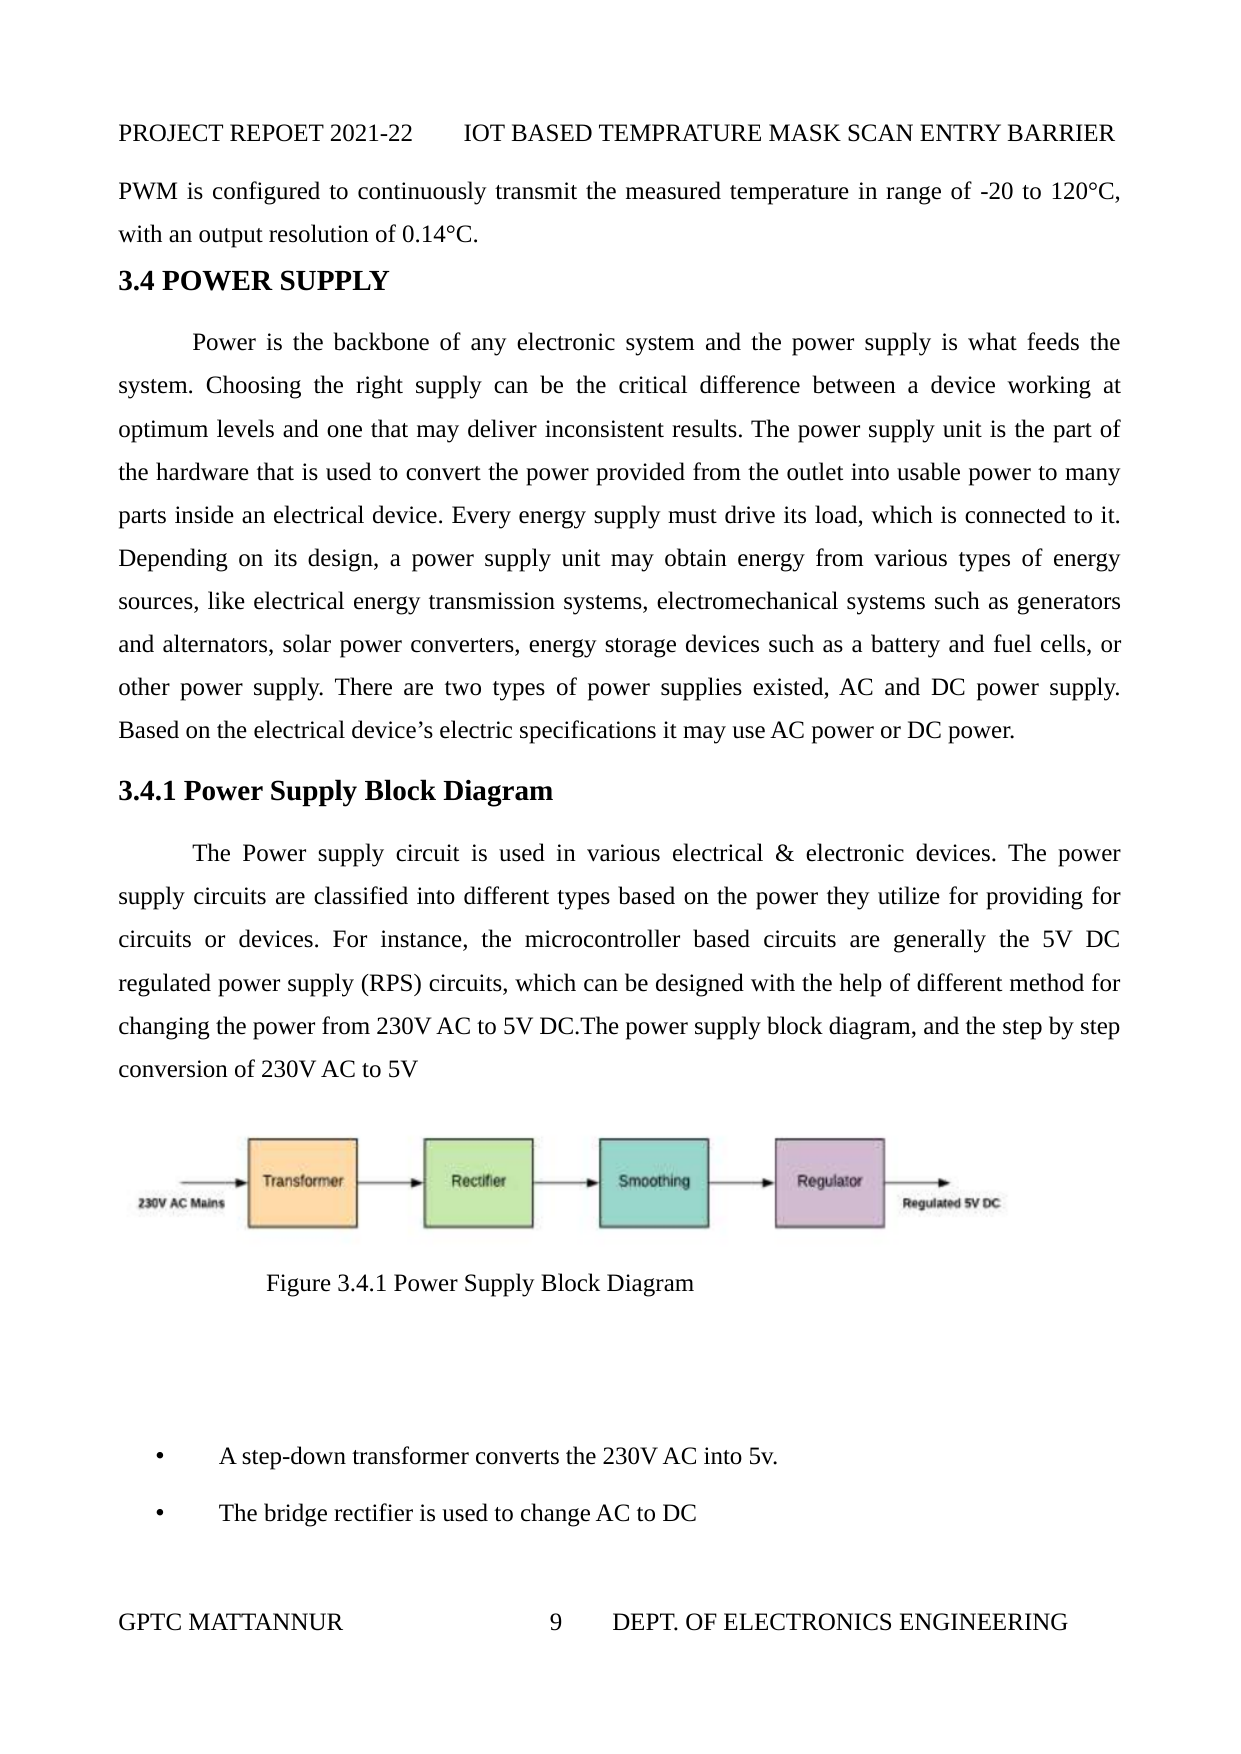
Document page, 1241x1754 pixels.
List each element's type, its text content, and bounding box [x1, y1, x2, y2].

text 3.4 POWER SUPPLY [118, 263, 1122, 296]
text 3.4.1 Power Supply Block Diagram [118, 773, 1122, 807]
text The Power supply circuit is used in various electrical & electronic devices. The power supply circuits are classified into different types based on the power they utilize for providing for circuits or devices. For instance, the microcontroller based circuits are generally the 5V DC regulated power supply (RPS) circuits, which can be designed with the help of different method for changing the power from 230V AC to 5V DC.The power supply block diagram, and the step by step conversion of 230V AC to 5V [118, 838, 1122, 1083]
picture [122, 1102, 376, 1254]
list  A step-down transformer converts the 230V AC into 5v. [156, 1441, 1122, 1469]
list  The bridge rectifier is used to change AC to DC [156, 1498, 1122, 1527]
text Power is the backbone of any electronic system and the power supply is what feeds the system. Choosing the right supply can be the critical difference between a device working at optimum levels and one that may deliver inconsistent results. The power supply unit is the part of the hardware that is used to convert the power provided from the outlet into usable power to many parts inside an electrical device. Every energy supply must drive its load, which is connected to it. Depending on its design, a power supply unit may obtain energy from various types of energy sources, like electrical energy transmission systems, electromechanical systems such as generators and alternators, solar power converters, energy storage devices such as a battery and fuel cells, or other power supply. There are two types of power supplies existed, AC and DC power supply. Based on the electrical device’s electric specifications it may use AC power or DC power. [118, 327, 1122, 744]
text Figure 3.4.1 Power Supply Block Diagram [118, 1112, 1122, 1296]
text PWM is configured to continuously transmit the measured temperature in range of -20 to 120°C, with an output resolution of 0.14°C. [118, 176, 1122, 248]
